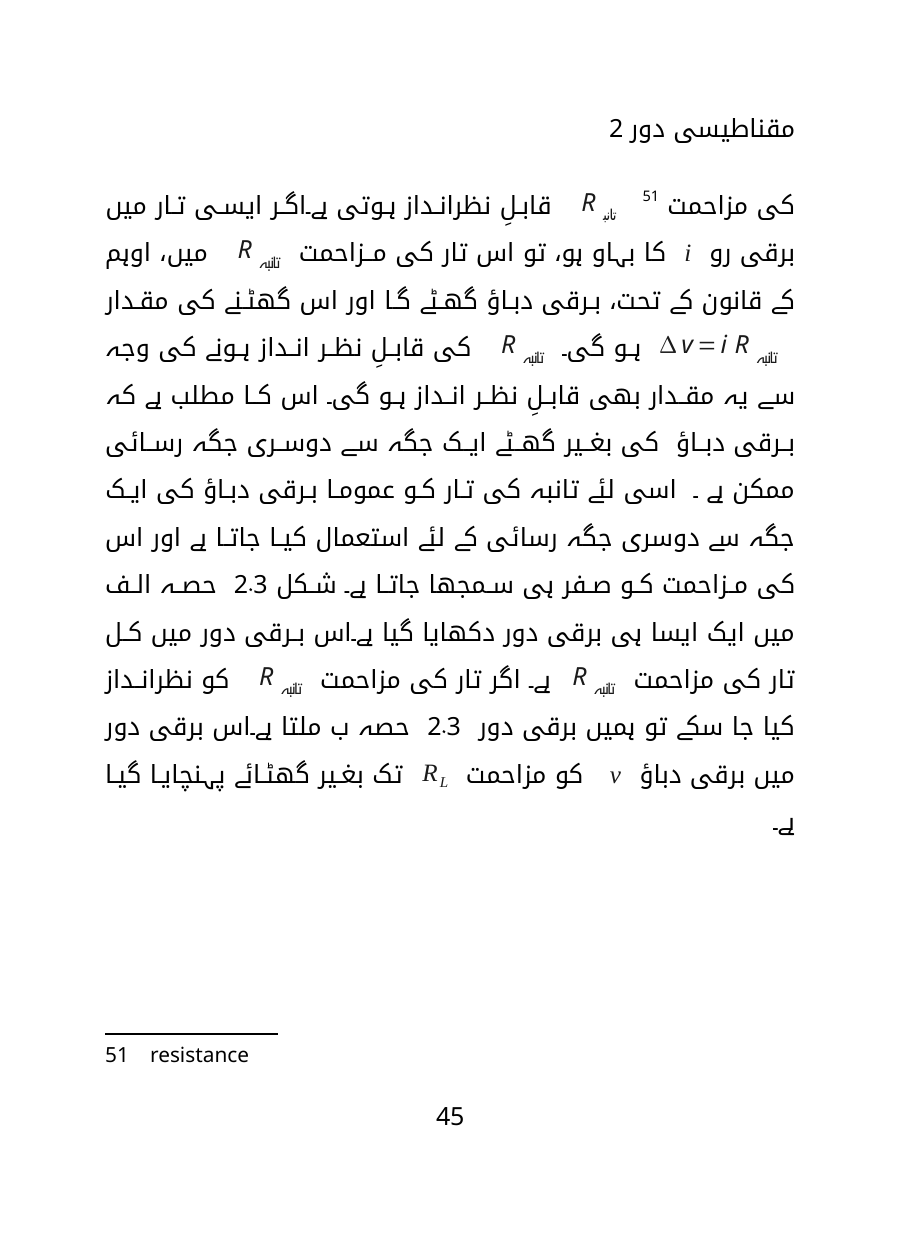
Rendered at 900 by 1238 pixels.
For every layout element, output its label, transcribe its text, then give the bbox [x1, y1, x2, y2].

text resistance [105, 1040, 795, 1068]
text برقی دور میں برقی دباؤ کی وجہ سے برقی رو پیدا ہوتا ہے۔ تانبہ کی موصلیت ہے جہاں موصلیت کی اکائی ہے۔لہٰذا تانبہ کی بنی تار کی مزاحمت قابلِ نظرانداز ہوتی ہے۔اگر ایسی تار میں برقی روکا بہاو ہو، تو اس تار کی مزاحمت میں، اوہم کے قانون کے تحت، برقی دباؤ گھٹے گا اور اس گھٹنے کی مقدارہو گی۔ کی قابلِ نظر انداز ہونے کی وجہ سے یہ مقدار بھی قابلِ نظر انداز ہو گی۔ اس کا مطلب ہے کہ برقی دباؤ کی بغیر گھٹے ایک جگہ سے دوسری جگہ رسائی ممکن ہے ۔ اسی لئے تانبہ کی تار کو عموما برقی دباؤ کی ایک جگہ سے دوسری جگہ رسائی کے لئے استعمال کیا جاتا ہے اور اس کی مزاحمت کو صفر ہی سمجھا جاتا ہے۔ شکل 2.3 حصہ الف میں ایک ایسا ہی برقی دور دکھایا گیا ہے۔اس برقی دور میں کل تار کی مزاحمتہے۔ اگر تار کی مزاحمت کو نظرانداز کیا جا سکے تو ہمیں برقی دور 2.3 حصہ ب ملتا ہے۔اس برقی دور میں برقی دباؤ کو مزاحمتتک بغیر گھٹائے پہنچایا گیا ہے۔ [105, 182, 795, 846]
